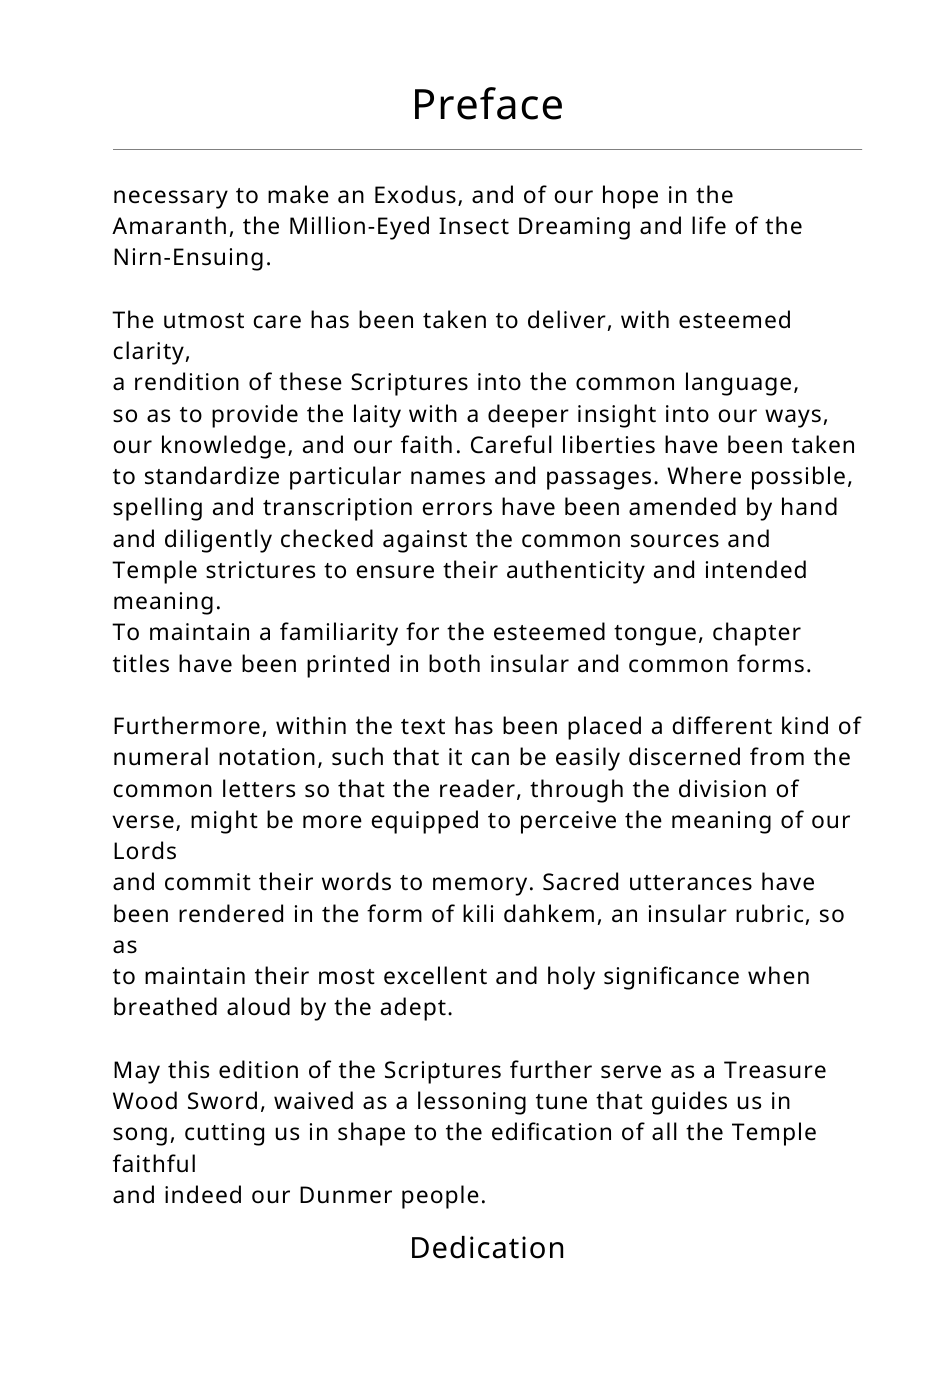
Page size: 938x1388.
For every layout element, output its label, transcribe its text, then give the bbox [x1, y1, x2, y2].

text May this edition of the Scriptures further serve as a Treasure Wood Sword, waived as a lessoning tune that guides us in song, cutting us in shape to the edification of all the Temple faithful and indeed our Dunmer people. [112, 1054, 862, 1210]
text Dedication [112, 1227, 862, 1267]
text Furthermore, within the text has been placed a different kind of numeral notation, such that it can be easily discerned from the common letters so that the reader, through the division of verse, might be more equipped to perceive the meaning of our Lords and commit their words to memory. Sacred utterances have been rendered in the form of kili dahkem, an insular rubric, so as to maintain their most excellent and holy significance when breathed aloud by the adept. [112, 710, 862, 1022]
text necessary to make an Exodus, and of our hope in the Amaranth, the Million-Eyed Insect Dreaming and life of the Nirn-Ensuing. [112, 179, 862, 272]
text Preface [112, 75, 862, 132]
text The utmost care has been taken to deliver, with esteemed clarity, a rendition of these Scriptures into the common language, so as to provide the laity with a deeper insight into our ways, our knowledge, and our faith. Careful liberties have been taken to standardize particular names and passages. Where possible, spelling and transcription errors have been amended by hand and diligently checked against the common sources and Temple strictures to ensure their authenticity and intended meaning. To maintain a familiarity for the esteemed tongue, chapter titles have been printed in both insular and common forms. [112, 304, 862, 679]
